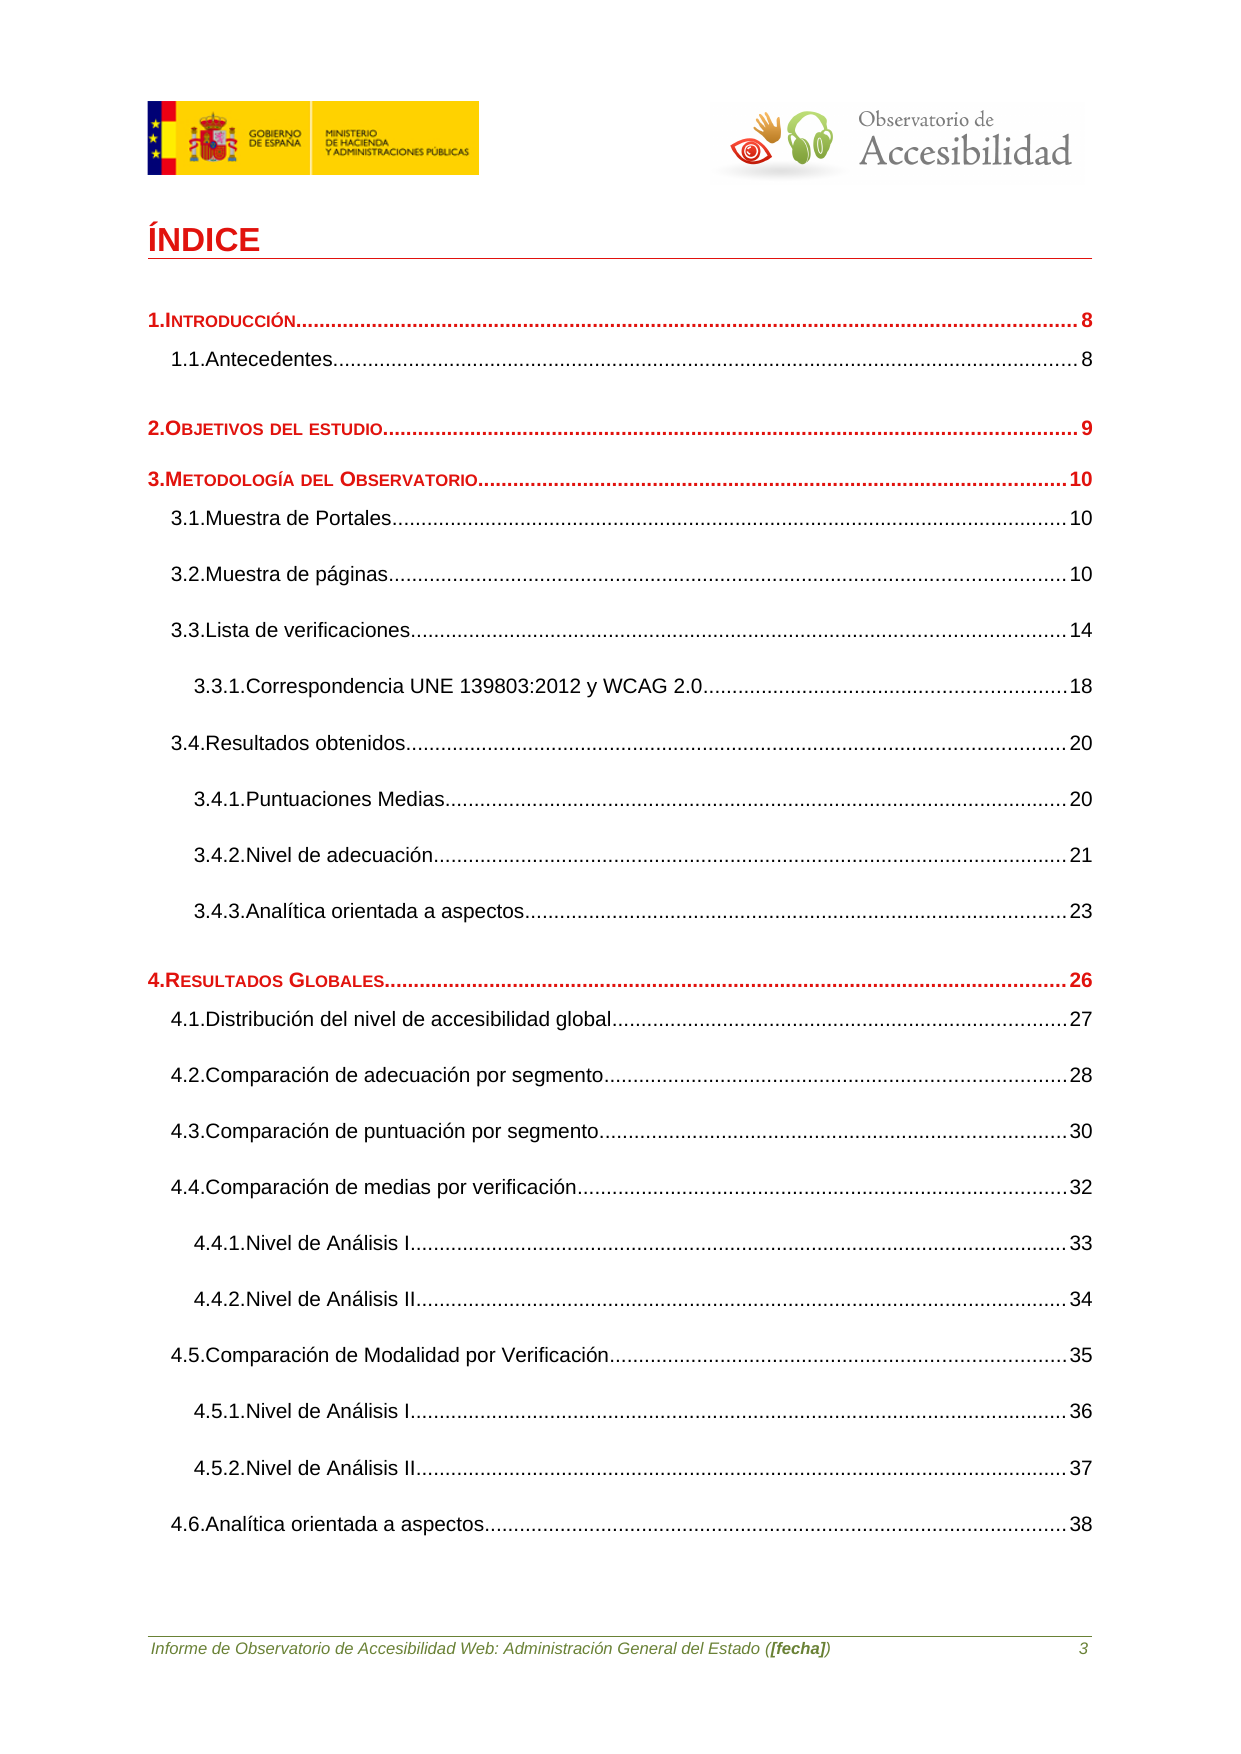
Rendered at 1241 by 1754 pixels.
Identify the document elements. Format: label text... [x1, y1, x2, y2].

text 4.5.Comparación de Modalidad por Verificación 35 [171, 1343, 1092, 1367]
text 4.5.1.Nivel de Análisis I 36 [193, 1399, 1092, 1423]
text 4.3.Comparación de puntuación por segmento 30 [171, 1119, 1092, 1143]
text Índice [148, 220, 1092, 258]
text 1.1.Antecedentes 8 [171, 347, 1092, 371]
text 3.4.3.Analítica orientada a aspectos 23 [193, 899, 1092, 923]
picture [710, 102, 1086, 185]
text 4.5.2.Nivel de Análisis II 37 [193, 1456, 1092, 1479]
text 4.4.Comparación de medias por verificación 32 [171, 1175, 1092, 1199]
text 3.Metodología del Observatorio 10 [148, 467, 1092, 491]
text 3.2.Muestra de páginas 10 [171, 562, 1092, 586]
picture [147, 101, 479, 175]
text 2.Objetivos del estudio 9 [148, 416, 1092, 439]
text 4.1.Distribución del nivel de accesibilidad global 27 [171, 1006, 1092, 1030]
text 4.6.Analítica orientada a aspectos 38 [171, 1512, 1092, 1536]
text 4.2.Comparación de adecuación por segmento 28 [171, 1062, 1092, 1086]
text 4.4.2.Nivel de Análisis II 34 [193, 1287, 1092, 1311]
text 1.Introducción 8 [148, 308, 1092, 332]
text 3.3.Lista de verificaciones 14 [171, 618, 1092, 642]
text 4.4.1.Nivel de Análisis I 33 [193, 1231, 1092, 1255]
text 3.4.Resultados obtenidos 20 [171, 730, 1092, 754]
text 3.1.Muestra de Portales 10 [171, 506, 1092, 530]
text 3.4.1.Puntuaciones Medias 20 [193, 787, 1092, 811]
text 3.4.2.Nivel de adecuación 21 [193, 843, 1092, 867]
text 4.Resultados Globales 26 [148, 967, 1092, 991]
text 3.3.1.Correspondencia UNE 139803:2012 y WCAG 2.0 18 [193, 674, 1092, 698]
